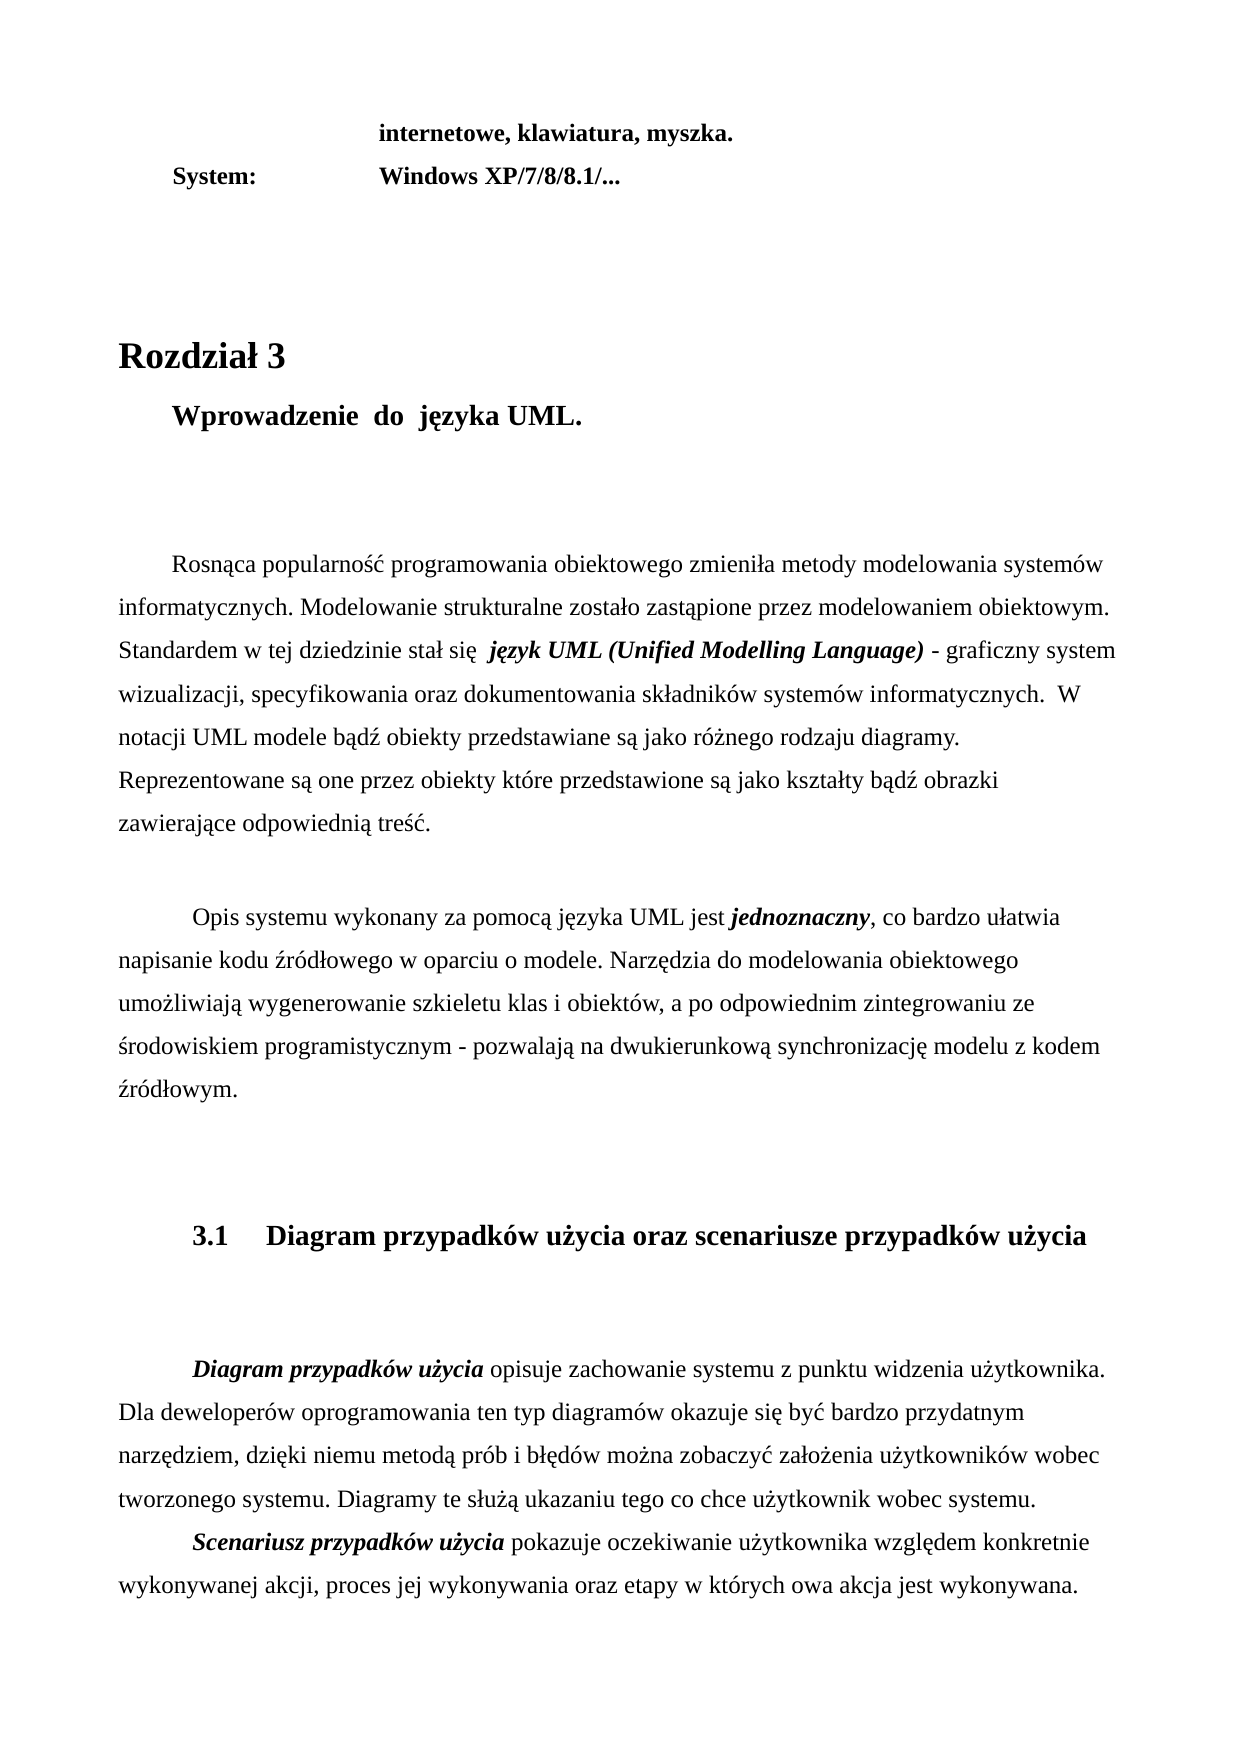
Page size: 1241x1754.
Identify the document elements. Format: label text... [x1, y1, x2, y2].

text Rosnąca popularność programowania obiektowego zmieniła metody modelowania systemów informatycznych. Modelowanie strukturalne zostało zastąpione przez modelowaniem obiektowym. Standardem w tej dziedzinie stał się język UML (Unified Modelling Language) - graficzny system wizualizacji, specyfikowania oraz dokumentowania składników systemów informatycznych. W notacji UML modele bądź obiekty przedstawiane są jako różnego rodzaju diagramy. Reprezentowane są one przez obiekty które przedstawione są jako kształty bądź obrazki zawierające odpowiednią treść. [118, 549, 1122, 837]
text Scenariusz przypadków użycia pokazuje oczekiwanie użytkownika względem konkretnie wykonywanej akcji, proces jej wykonywania oraz etapy w których owa akcja jest wykonywana. [118, 1527, 1122, 1599]
text internetowe, klawiatura, myszka. [118, 118, 1122, 147]
text Wprowadzenie do języka UML. [118, 398, 1122, 432]
text System: Windows XP/7/8/8.1/... [118, 161, 1122, 190]
text Diagram przypadków użycia opisuje zachowanie systemu z punktu widzenia użytkownika. Dla deweloperów oprogramowania ten typ diagramów okazuje się być bardzo przydatnym narzędziem, dzięki niemu metodą prób i błędów można zobaczyć założenia użytkowników wobec tworzonego systemu. Diagramy te służą ukazaniu tego co chce użytkownik wobec systemu. [118, 1354, 1122, 1512]
text 3.1 Diagram przypadków użycia oraz scenariusze przypadków użycia [118, 1218, 1122, 1251]
text Opis systemu wykonany za pomocą języka UML jest jednoznaczny, co bardzo ułatwia napisanie kodu źródłowego w oparciu o modele. Narzędzia do modelowania obiektowego umożliwiają wygenerowanie szkieletu klas i obiektów, a po odpowiednim zintegrowaniu ze środowiskiem programistycznym - pozwalają na dwukierunkową synchronizację modelu z kodem źródłowym. [118, 902, 1122, 1103]
text Rozdział 3 [118, 334, 1122, 377]
